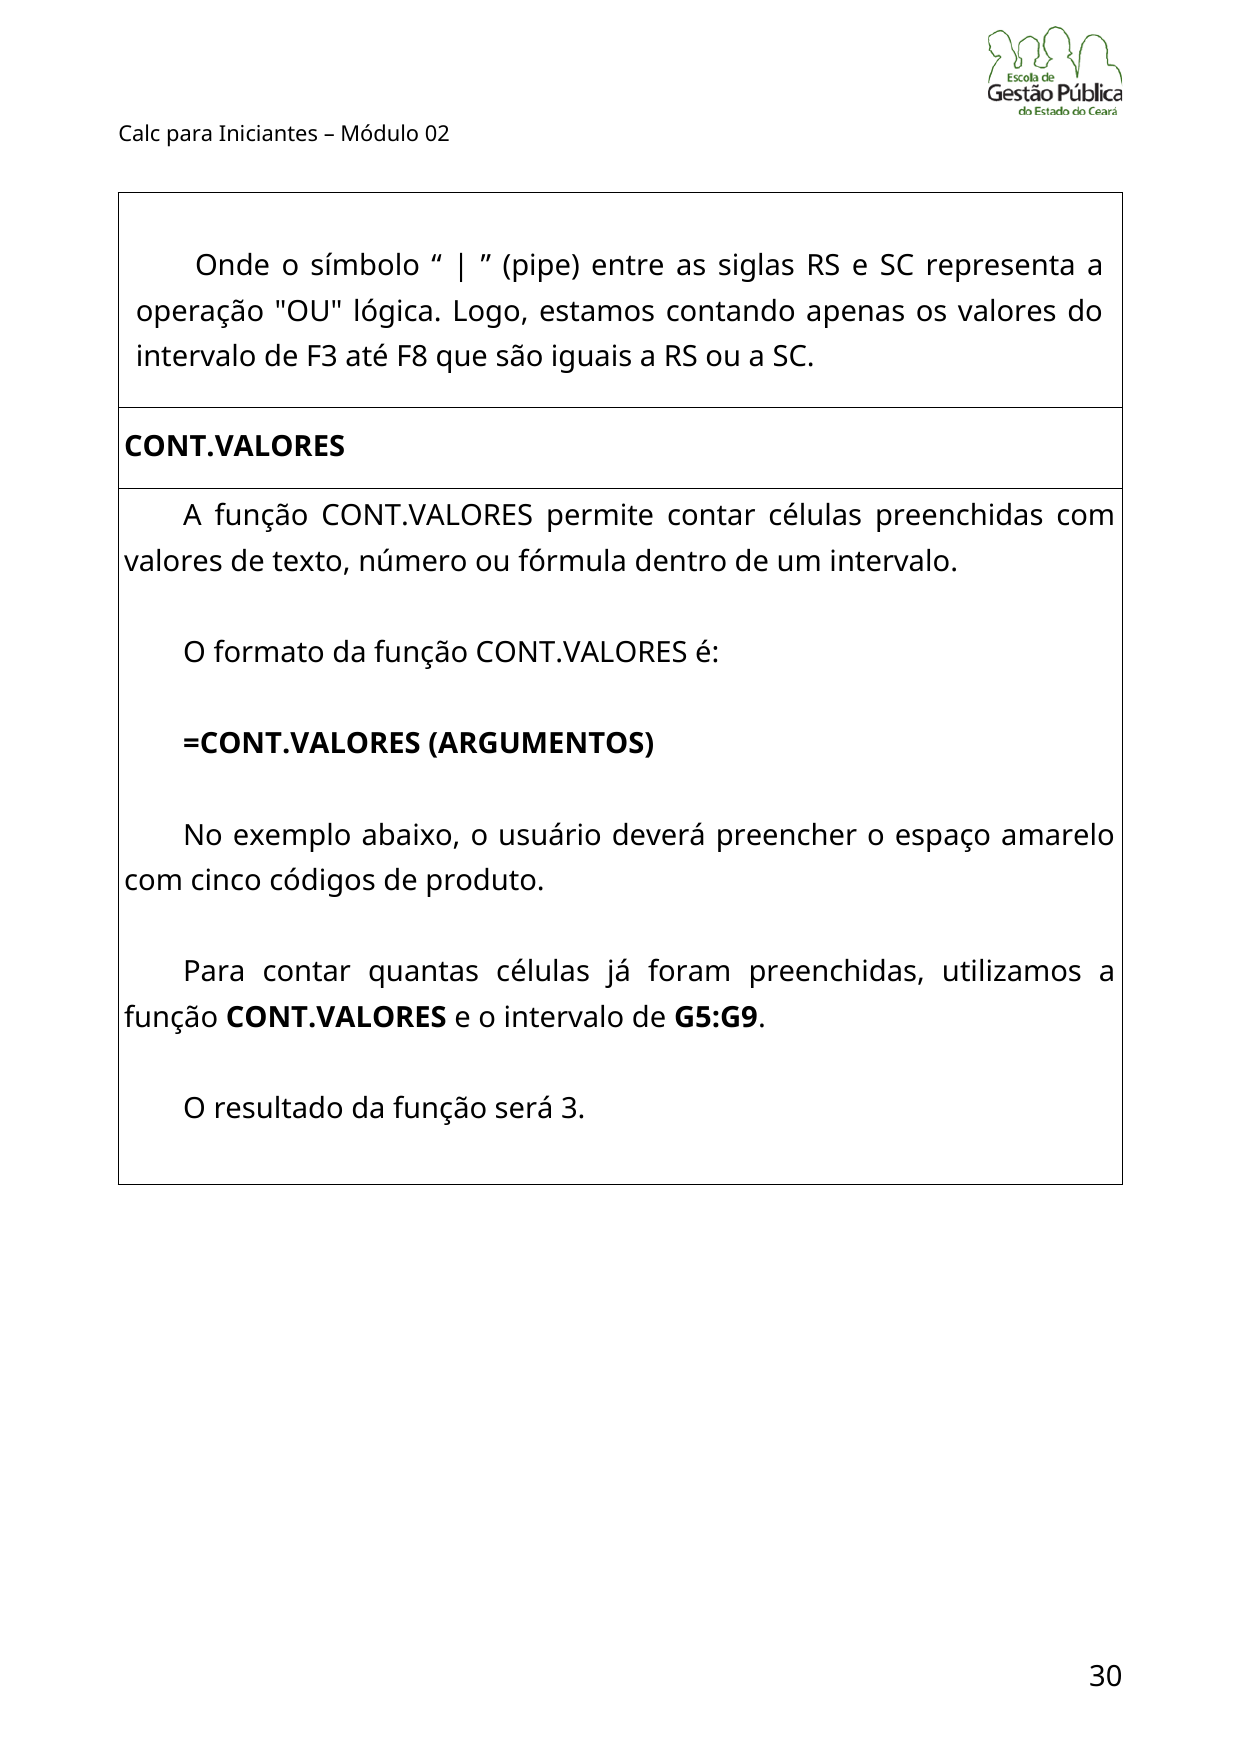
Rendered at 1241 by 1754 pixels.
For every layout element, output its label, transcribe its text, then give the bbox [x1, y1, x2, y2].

picture [118, 26, 1123, 115]
table_cell CONT.VALORES [119, 408, 1122, 488]
table_cell A função CONT.SE tem como objetivo contar quantos valores obedecem a um determinado critério. A estrutura é bastante simples: =CONT.SE (INTERVALO; CONDIÇÃO) Os valores dentro do intervalo são avaliados um a um de acordo com a condição. O valor é contado somente se a condição for verdadeira. No exemplo abaixo, contamos quantos alunos estão com notas acima da média estabelecida. Note que usamos uma concatenação de texto para expressar adequadamente o critério, indicado no segundo argumento com a expressão “>” &B6. Ou seja, concatenamos o sinal de > com o conteúdo da célula B6. O resultado da função CONT.SE acima é de 7 alunos. Quando o critério ou condição for de igualdade, não precisamos usar a concatenação de texto. Em sua construção mais comum, a função CONT.SE permite apenas um argumento como critério de contagem. No entanto, em casos específicos, é possível utilizar mais de um argumento através do uso de expressões regulares em fórmulas. O exemplo abaixo ilustra essa situação. A partir da tabela abaixo, desejamos obter a quantidade de cadastros de pessoas, que são dos estados do Rio Grande do Sul e Santa Catarina. Uma abordagem óbvia e simples seria a soma de CONT.SE: =CONT.SE(F3:F8;"RS") + CONT.SE(F3:F8;"SC") Uma abordagem elegante poderia utilizar expressões regulares: =CONT.SE(F3:F8;"RS|SC") Onde o símbolo “ | ” (pipe) entre as siglas RS e SC representa a operação "OU" lógica. Logo, estamos contando apenas os valores do intervalo de F3 até F8 que são iguais a RS ou a SC. [119, 193, 1122, 407]
table_cell A função CONT.VALORES permite contar células preenchidas com valores de texto, número ou fórmula dentro de um intervalo. O formato da função CONT.VALORES é: =CONT.VALORES (ARGUMENTOS) No exemplo abaixo, o usuário deverá preencher o espaço amarelo com cinco códigos de produto. Para contar quantas células já foram preenchidas, utilizamos a função CONT.VALORES e o intervalo de G5:G9. O resultado da função será 3. [119, 489, 1122, 1183]
